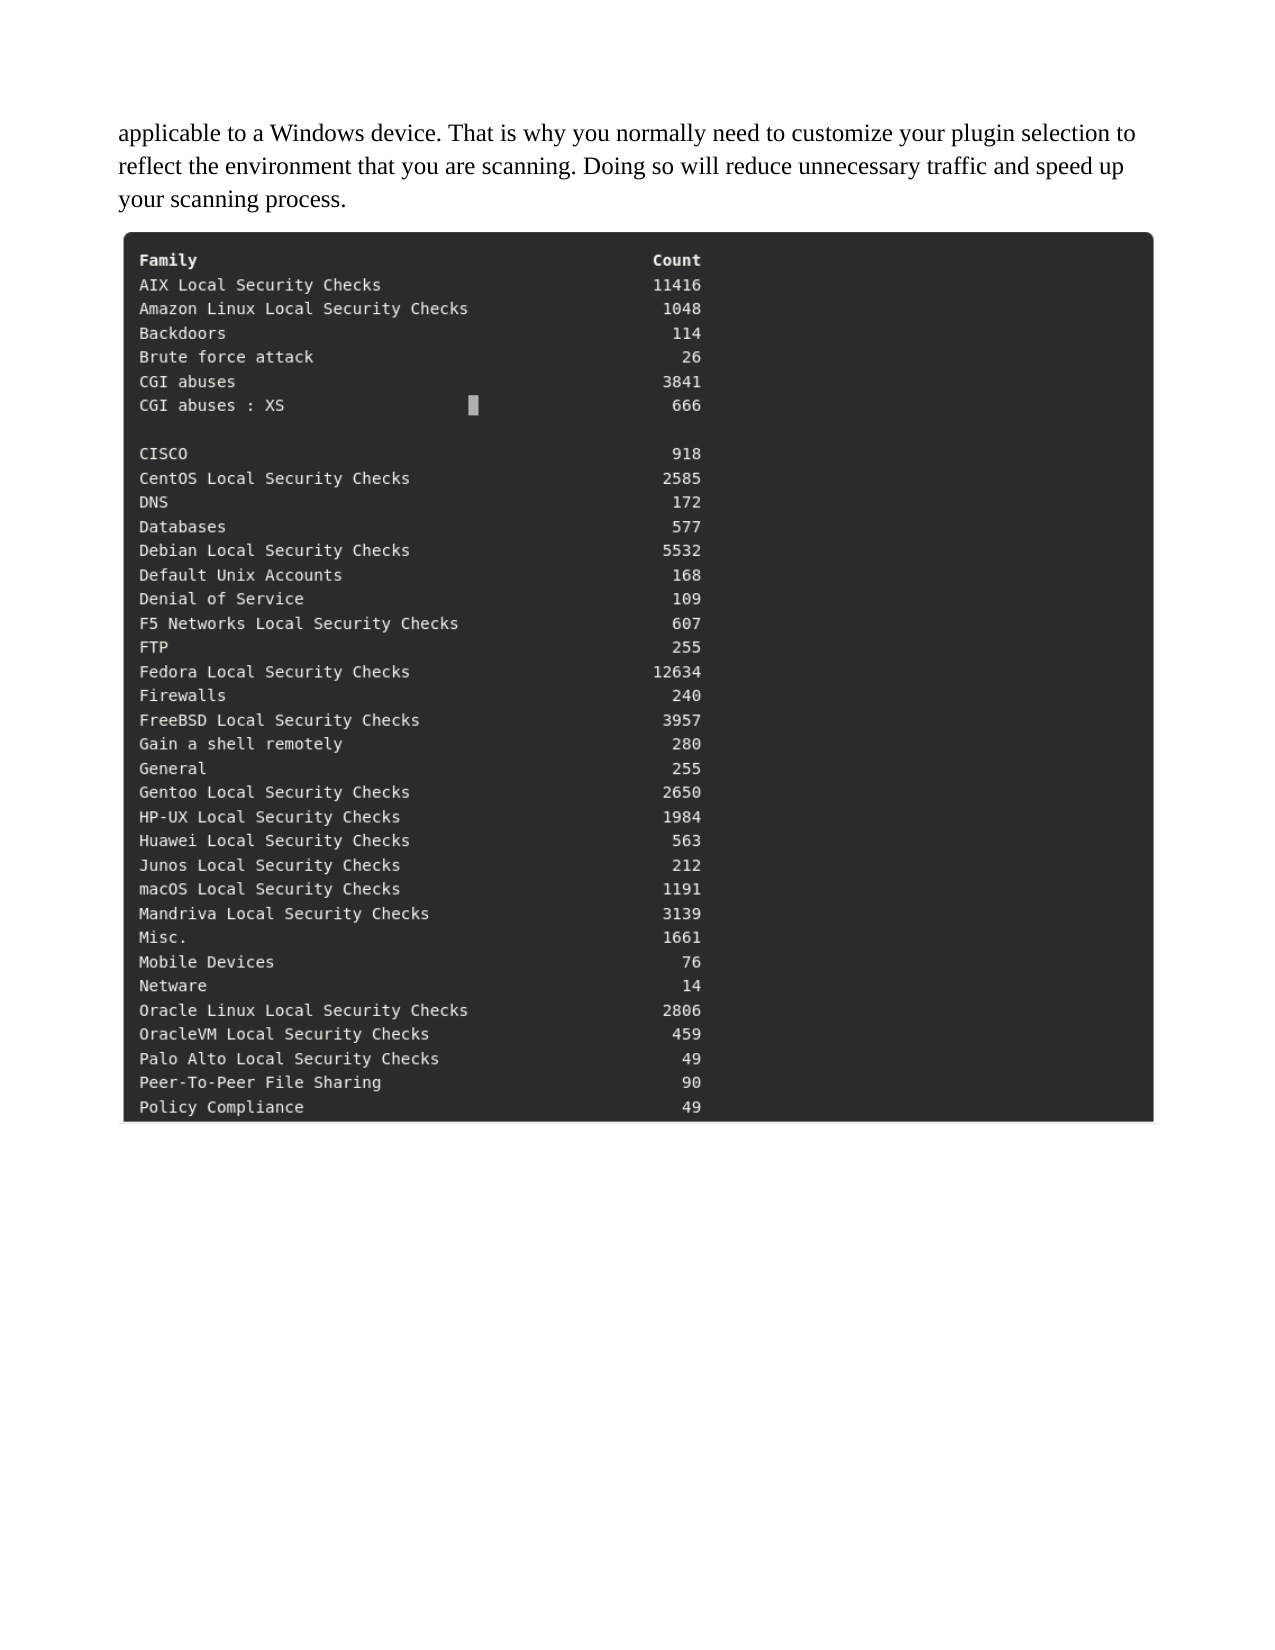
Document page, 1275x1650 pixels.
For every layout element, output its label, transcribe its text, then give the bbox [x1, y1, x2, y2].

text applicable to a Windows device. That is why you normally need to customize your plugin selection to reflect the environment that you are scanning. Doing so will reduce unnecessary traffic and speed up your scanning process. [118, 118, 1157, 213]
picture [118, 231, 1157, 1124]
